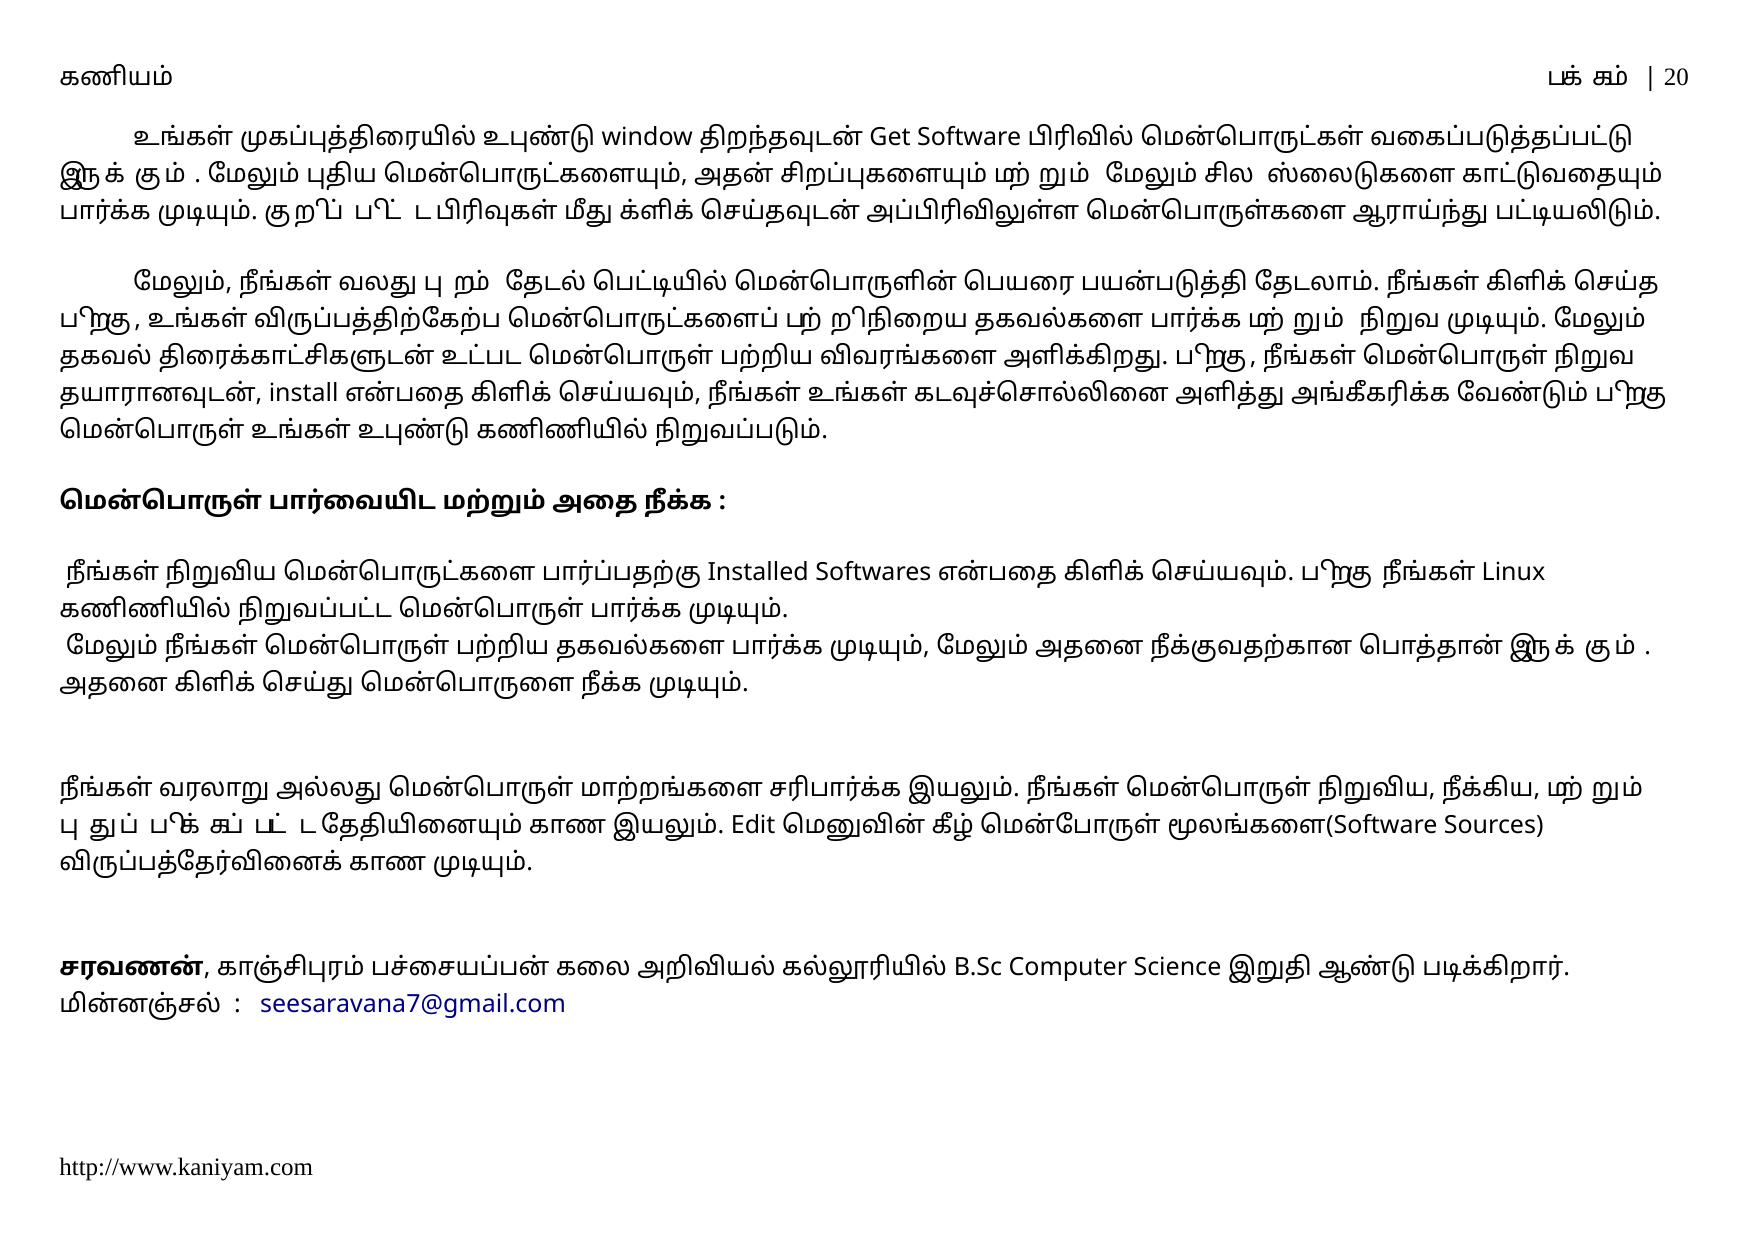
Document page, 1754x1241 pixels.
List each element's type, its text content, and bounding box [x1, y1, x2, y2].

text நீங்கள் நிறுவிய மென்பொருட்களை பார்ப்பதற்கு Installed Softwares என்பதை கிளிக் செய்யவும். பிறகு நீங்கள் Linux கணிணியில் நிறுவப்பட்ட மென்பொருள் பார்க்க முடியும். [59, 553, 1695, 627]
text உங்கள் முகப்புத்திரையில் உபுண்டு window திறந்தவுடன் Get Software பிரிவில் மென்பொருட்கள் வகைப்படுத்தப்பட்டு இருக்கும். மேலும் புதிய மென்பொருட்களையும், அதன் சிறப்புகளையும் மற்றும் மேலும் சில ஸ்லைடுகளை காட்டுவதையும் பார்க்க முடியும். குறிப்பிட்ட பிரிவுகள் மீது க்ளிக் செய்தவுடன் அப்பிரிவிலுள்ள மென்பொருள்களை ஆராய்ந்து பட்டியலிடும். [59, 118, 1695, 229]
text மென்பொருள் பார்வையிட மற்றும் அதை நீக்க : [59, 482, 1695, 519]
text மேலும், நீங்கள் வலது புறம் தேடல் பெட்டியில் மென்பொருளின் பெயரை பயன்படுத்தி தேடலாம். நீங்கள் கிளிக் செய்த பிறகு, உங்கள் விருப்பத்திற்கேற்ப மென்பொருட்களைப் பற்றி நிறைய தகவல்களை பார்க்க மற்றும் நிறுவ முடியும். மேலும் தகவல் திரைக்காட்சிகளுடன் உட்பட மென்பொருள் பற்றிய விவரங்களை அளிக்கிறது. பிறகு, நீங்கள் மென்பொருள் நிறுவ தயாரானவுடன், install என்பதை கிளிக் செய்யவும், நீங்கள் உங்கள் கடவுச்சொல்லினை அளித்து அங்கீகரிக்க வேண்டும் பிறகு மென்பொருள் உங்கள் உபுண்டு கணிணியில் நிறுவப்படும். [59, 263, 1695, 448]
text சரவணன், காஞ்சிபுரம் பச்சையப்பன் கலை அறிவியல் கல்லூரியில் B.Sc Computer Science இறுதி ஆண்டு படிக்கிறார். [59, 949, 1695, 986]
text நீங்கள் வரலாறு அல்லது மென்பொருள் மாற்றங்களை சரிபார்க்க இயலும். நீங்கள் மென்பொருள் நிறுவிய, நீக்கிய, மற்றும் புதுப்பிக்கப்பட்ட தேதியினையும் காண இயலும். Edit மெனுவின் கீழ் மென்போருள் மூலங்களை(Software Sources) விருப்பத்தேர்வினைக் காண முடியும். [59, 769, 1695, 881]
text மின்னஞ்சல் : seesaravana7@gmail.com [59, 986, 1695, 1023]
text மேலும் நீங்கள் மென்பொருள் பற்றிய தகவல்களை பார்க்க முடியும், மேலும் அதனை நீக்குவதற்கான பொத்தான் இருக்கும். அதனை கிளிக் செய்து மென்பொருளை நீக்க முடியும். [59, 627, 1695, 701]
